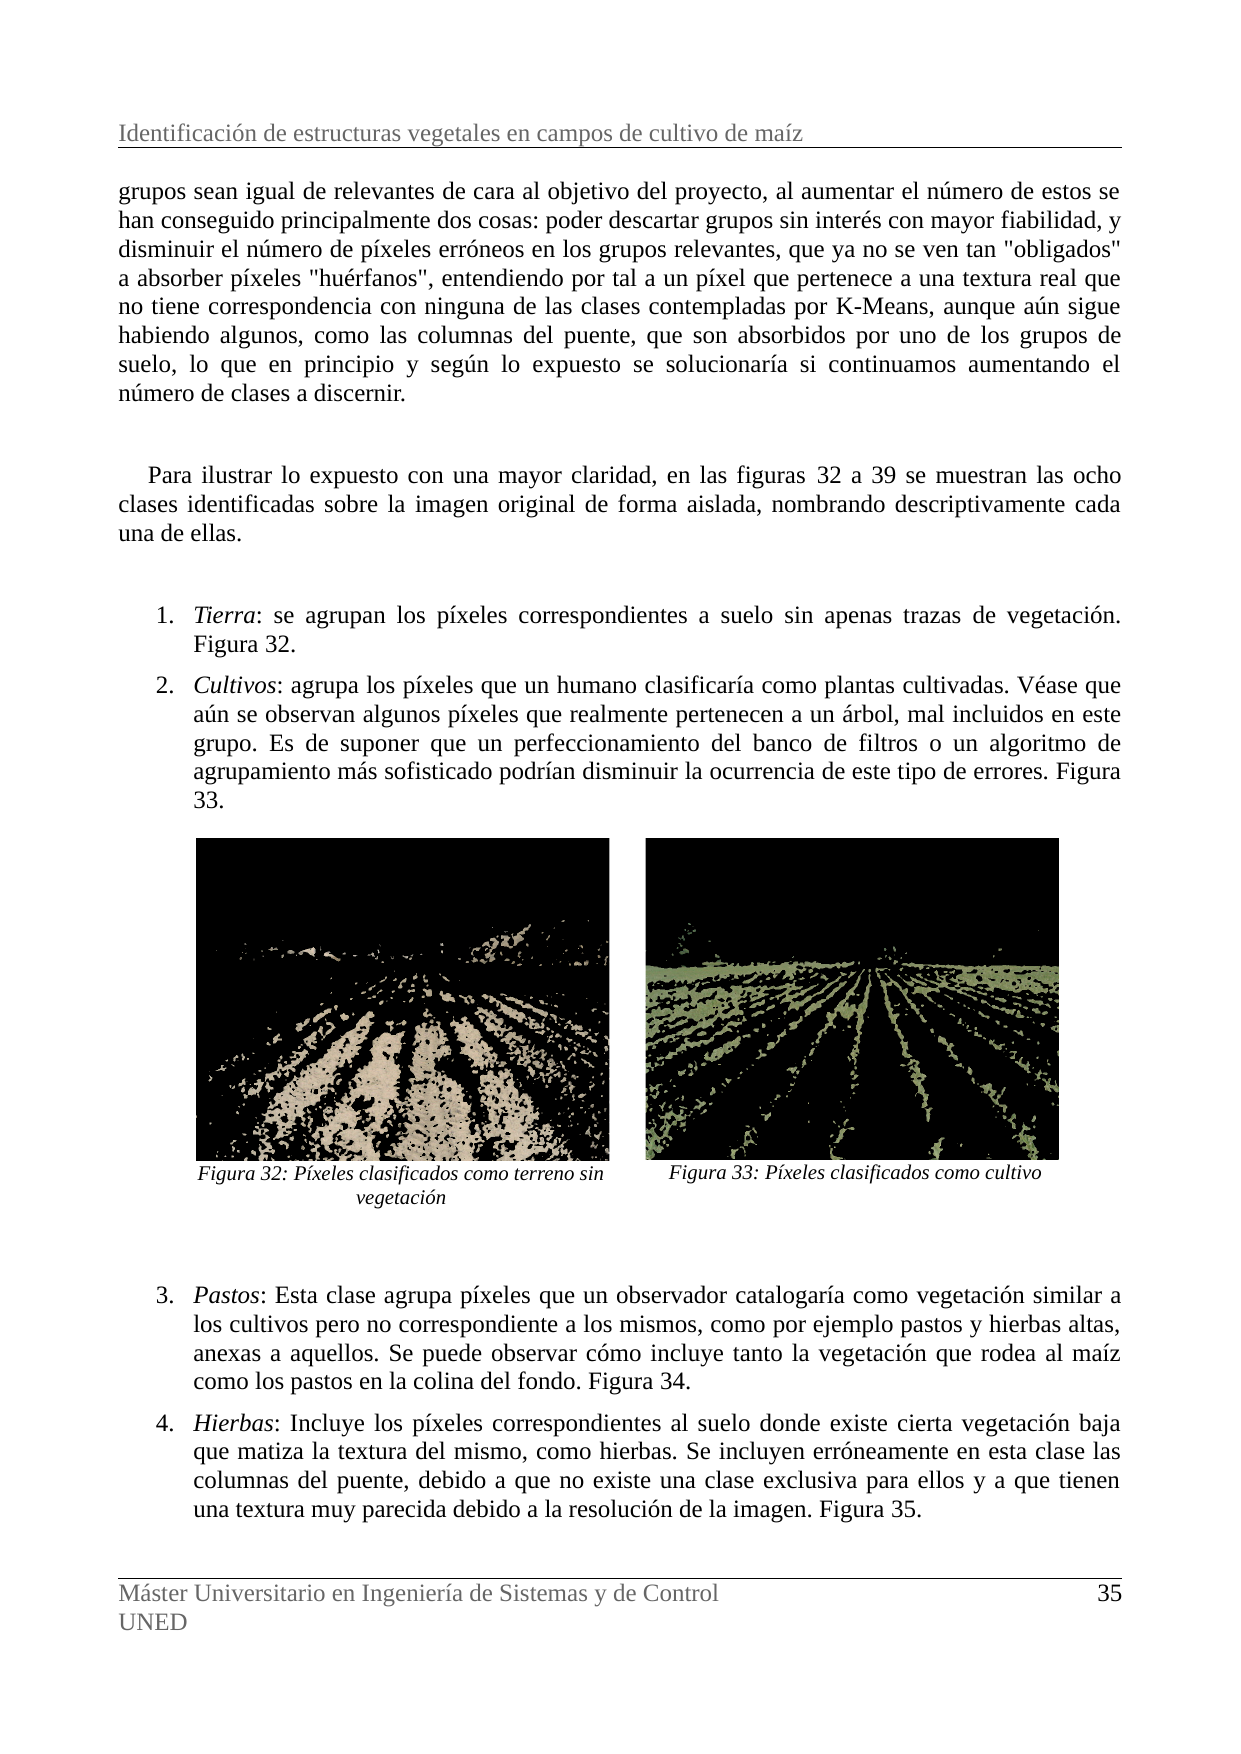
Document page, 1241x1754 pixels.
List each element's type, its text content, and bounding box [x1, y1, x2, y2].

list Tierra: se agrupan los píxeles correspondientes a suelo sin apenas trazas de vegetación. Figura 32. [156, 600, 1122, 658]
text Figura 33: Píxeles clasificados como cultivo [646, 842, 1067, 1184]
list Cultivos: agrupa los píxeles que un humano clasificaría como plantas cultivadas. Véase que aún se observan algunos píxeles que realmente pertenecen a un árbol, mal incluidos en este grupo. Es de suponer que un perfeccionamiento del banco de filtros o un algoritmo de agrupamiento más sofisticado podrían disminuir la ocurrencia de este tipo de errores. Figura 33. [156, 670, 1122, 814]
picture [645, 838, 1059, 1160]
text Para ilustrar lo expuesto con una mayor claridad, en las figuras 32 a 39 se muestran las ocho clases identificadas sobre la imagen original de forma aislada, nombrando descriptivamente cada una de ellas. [118, 460, 1122, 546]
text grupos sean igual de relevantes de cara al objetivo del proyecto, al aumentar el número de estos se han conseguido principalmente dos cosas: poder descartar grupos sin interés con mayor fiabilidad, y disminuir el número de píxeles erróneos en los grupos relevantes, que ya no se ven tan "obligados" a absorber píxeles "huérfanos", entendiendo por tal a un píxel que pertenece a una textura real que no tiene correspondencia con ninguna de las clases contempladas por K-Means, aunque aún sigue habiendo algunos, como las columnas del puente, que son absorbidos por uno de los grupos de suelo, lo que en principio y según lo expuesto se solucionaría si continuamos aumentando el número de clases a discernir. [118, 176, 1122, 406]
text Figura 32: Píxeles clasificados como terreno sin vegetación [196, 1161, 608, 1209]
list Hierbas: Incluye los píxeles correspondientes al suelo donde existe cierta vegetación baja que matiza la textura del mismo, como hierbas. Se incluyen erróneamente en esta clase las columnas del puente, debido a que no existe una clase exclusiva para ellos y a que tienen una textura muy parecida debido a la resolución de la imagen. Figura 35. [156, 1408, 1122, 1523]
picture [196, 838, 610, 1161]
list Pastos: Esta clase agrupa píxeles que un observador catalogaría como vegetación similar a los cultivos pero no correspondiente a los mismos, como por ejemplo pastos y hierbas altas, anexas a aquellos. Se puede observar cómo incluye tanto la vegetación que rodea al maíz como los pastos en la colina del fondo. Figura 34. [156, 1280, 1122, 1395]
